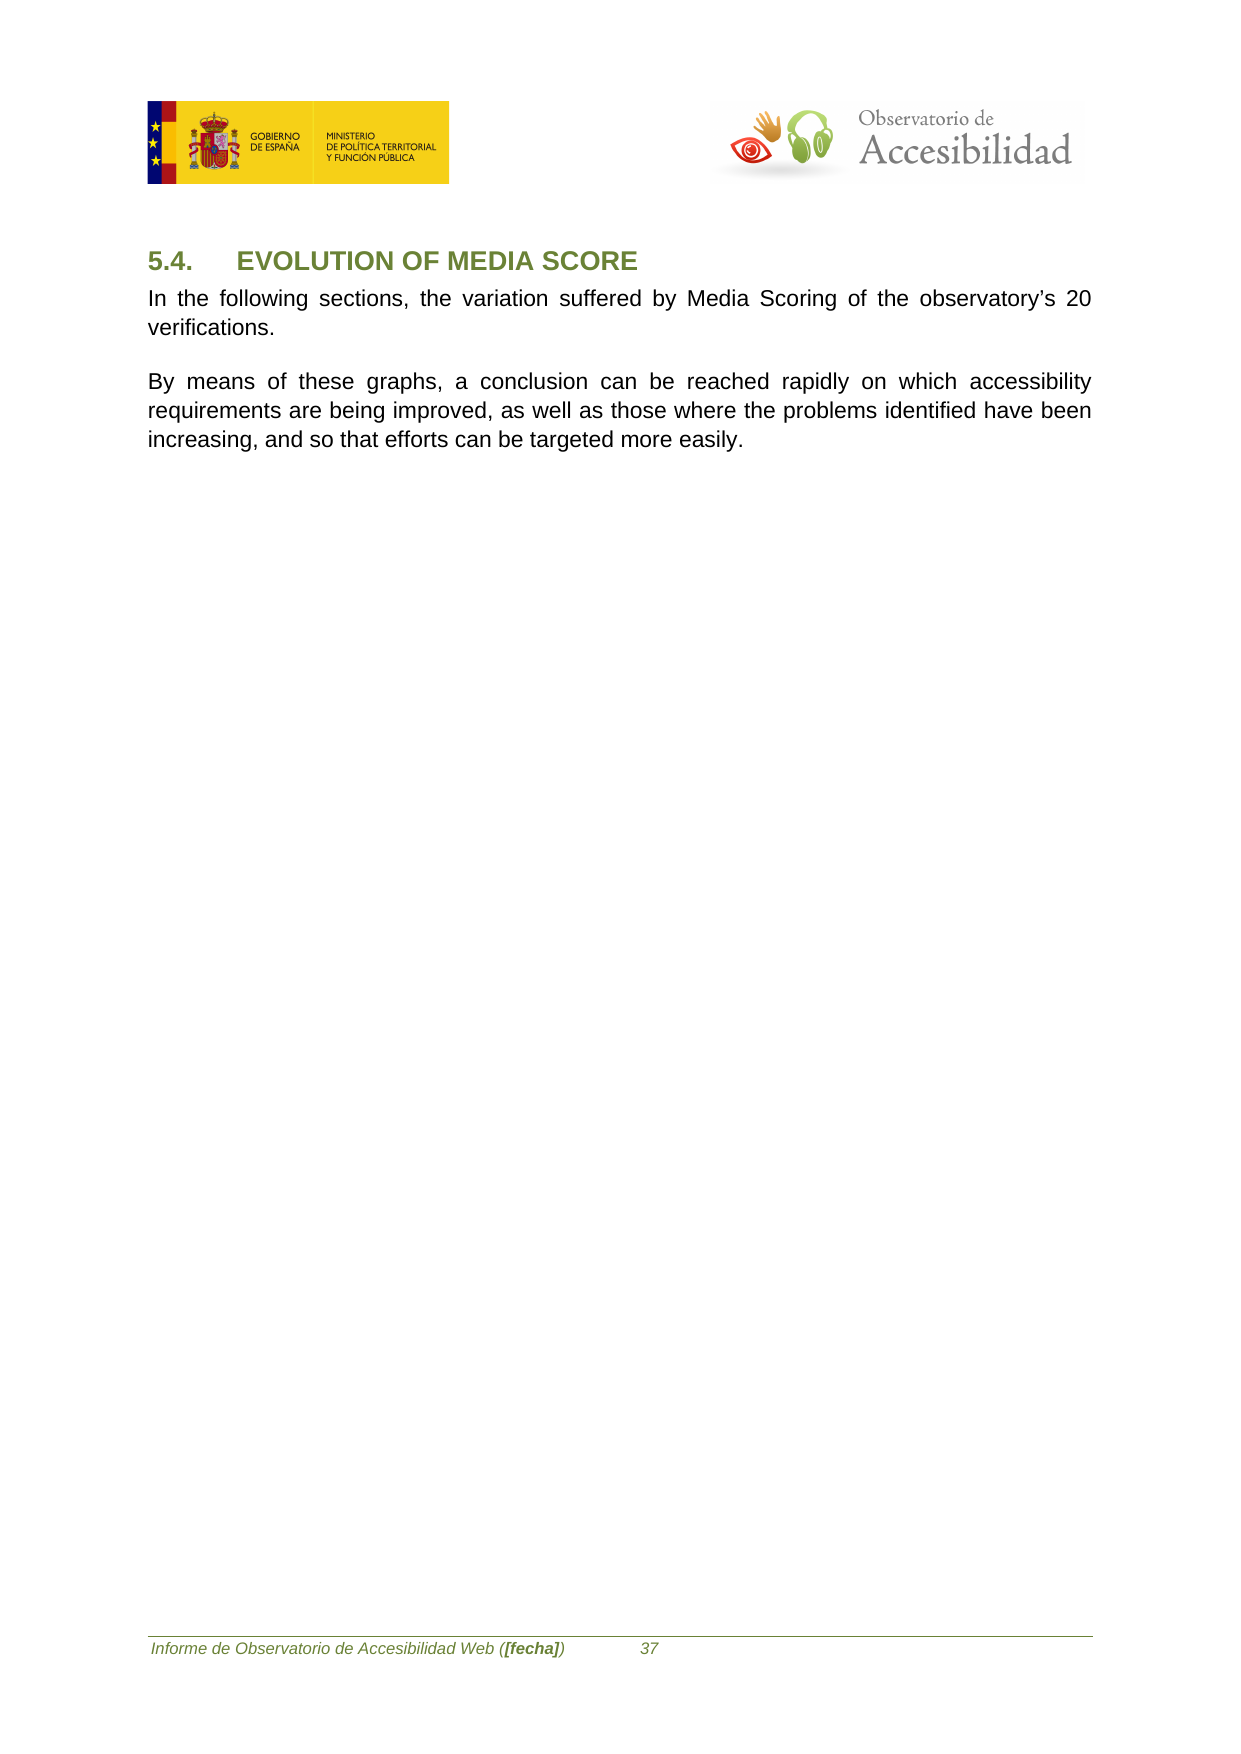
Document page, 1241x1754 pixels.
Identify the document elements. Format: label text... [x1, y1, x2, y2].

text By means of these graphs, a conclusion can be reached rapidly on which accessibility requirements are being improved, as well as those where the problems identified have been increasing, and so that efforts can be targeted more easily. [148, 368, 1092, 452]
subtitle Evolution of Media Score [148, 245, 1092, 276]
picture [147, 101, 450, 184]
text In the following sections, the variation suffered by Media Scoring of the observatory’s 20 verifications. [148, 285, 1092, 341]
picture [710, 101, 1086, 184]
